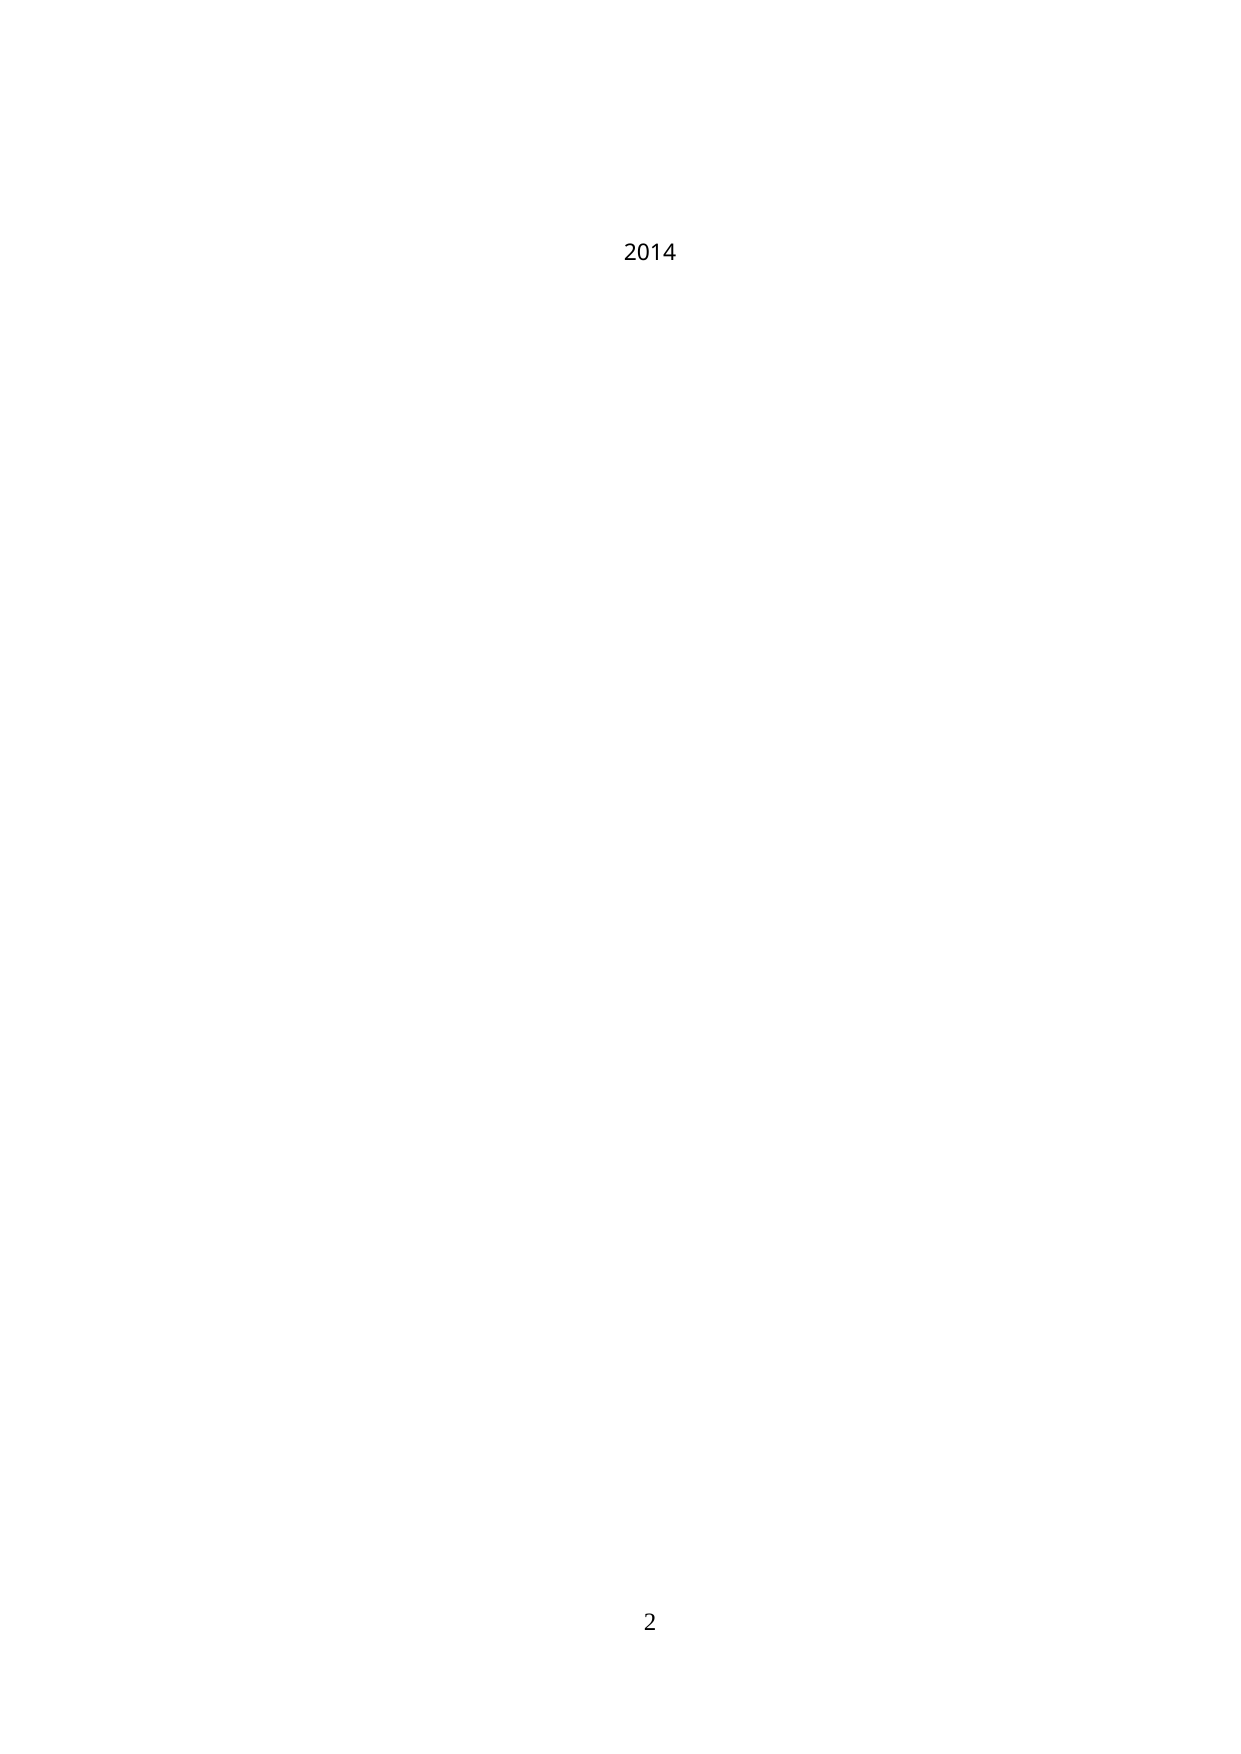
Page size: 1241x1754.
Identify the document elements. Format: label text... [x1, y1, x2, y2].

text 2014 [177, 235, 1122, 267]
